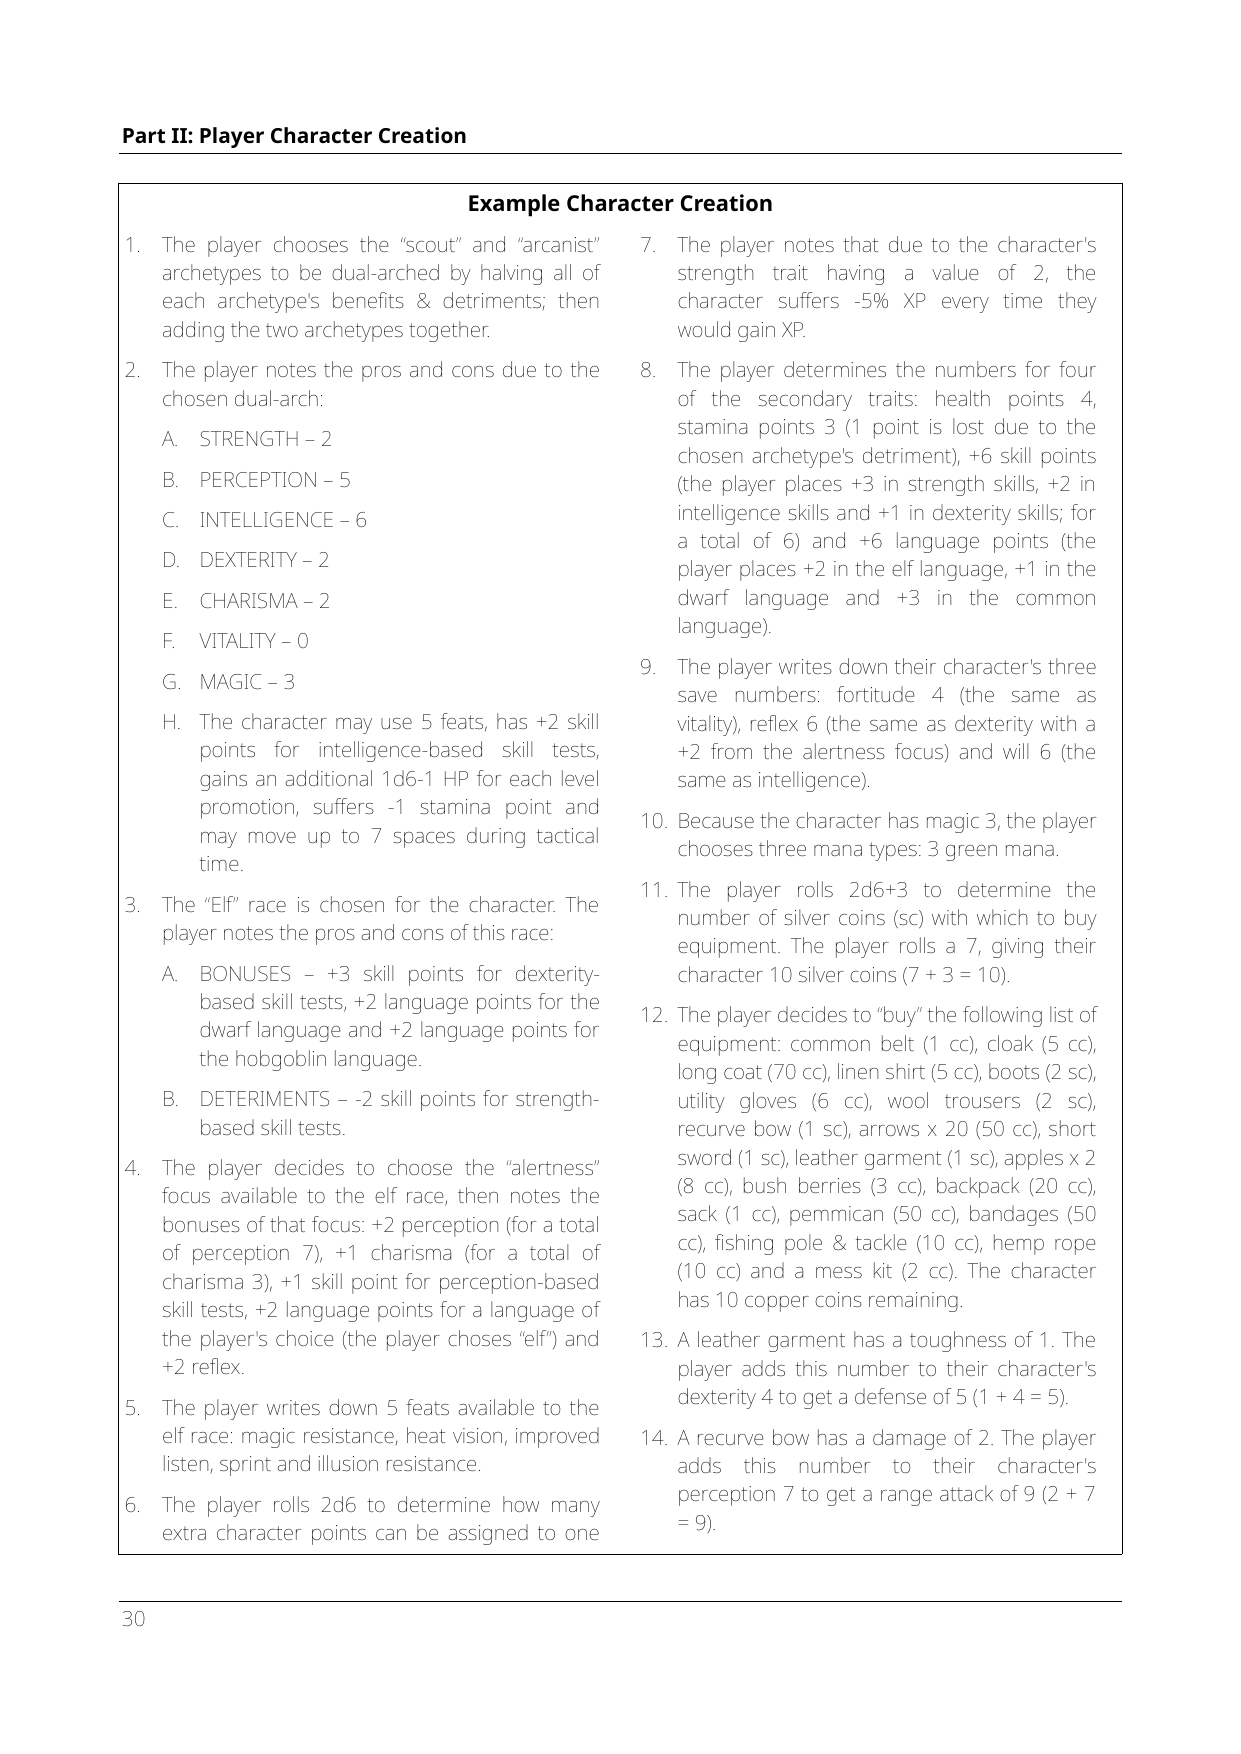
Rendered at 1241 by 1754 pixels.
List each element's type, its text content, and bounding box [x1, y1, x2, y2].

table_cell The player chooses the “scout” and “arcanist” archetypes to be dual-arched by halving all of each archetype's benefits & detriments; then adding the two archetypes together. The player notes the pros and cons due to the chosen dual-arch: STRENGTH – 2 PERCEPTION – 5 INTELLIGENCE – 6 DEXTERITY – 2 CHARISMA – 2 VITALITY – 0 MAGIC – 3 The character may use 5 feats, has +2 skill points for intelligence-based skill tests, gains an additional 1d6-1 HP for each level promotion, suffers -1 stamina point and may move up to 7 spaces during tactical time. The “Elf” race is chosen for the character. The player notes the pros and cons of this race: BONUSES – +3 skill points for dexterity-based skill tests, +2 language points for the dwarf language and +2 language points for the hobgoblin language. DETERIMENTS – -2 skill points for strength-based skill tests. The player decides to choose the “alertness” focus available to the elf race, then notes the bonuses of that focus: +2 perception (for a total of perception 7), +1 charisma (for a total of charisma 3), +1 skill point for perception-based skill tests, +2 language points for a language of the player's choice (the player choses “elf”) and +2 reflex. The player writes down 5 feats available to the elf race: magic resistance, heat vision, improved listen, sprint and illusion resistance. The player rolls 2d6 to determine how many extra character points can be assigned to one or more of the character's primary traits (with no trait–other than magic–having less than 1 point and no trait–including magic–having more than 10 points). The player rolls a 7 and divides the points as follows: +4 vitality, +1 charisma and +2 dexterity. [119, 224, 606, 1554]
table_header Example Character Creation [119, 184, 1122, 224]
table_cell [606, 224, 634, 1554]
table_cell The player notes that due to the character's strength trait having a value of 2, the character suffers -5% XP every time they would gain XP. The player determines the numbers for four of the secondary traits: health points 4, stamina points 3 (1 point is lost due to the chosen archetype's detriment), +6 skill points (the player places +3 in strength skills, +2 in intelligence skills and +1 in dexterity skills; for a total of 6) and +6 language points (the player places +2 in the elf language, +1 in the dwarf language and +3 in the common language). The player writes down their character's three save numbers: fortitude 4 (the same as vitality), reflex 6 (the same as dexterity with a +2 from the alertness focus) and will 6 (the same as intelligence). Because the character has magic 3, the player chooses three mana types: 3 green mana. The player rolls 2d6+3 to determine the number of silver coins (sc) with which to buy equipment. The player rolls a 7, giving their character 10 silver coins (7 + 3 = 10). The player decides to “buy” the following list of equipment: common belt (1 cc), cloak (5 cc), long coat (70 cc), linen shirt (5 cc), boots (2 sc), utility gloves (6 cc), wool trousers (2 sc), recurve bow (1 sc), arrows x 20 (50 cc), short sword (1 sc), leather garment (1 sc), apples x 2 (8 cc), bush berries (3 cc), backpack (20 cc), sack (1 cc), pemmican (50 cc), bandages (50 cc), fishing pole & tackle (10 cc), hemp rope (10 cc) and a mess kit (2 cc). The character has 10 copper coins remaining. A leather garment has a toughness of 1. The player adds this number to their character's dexterity 4 to get a defense of 5 (1 + 4 = 5). A recurve bow has a damage of 2. The player adds this number to their character's perception 7 to get a range attack of 9 (2 + 7 = 9). Current experience points is marked as “0” and 500 is written as the total XP necessary to become a 1st level character. The player decides the character is a wood elf named “Arinor” who is a hunter & druid that lives off the land in a nearby forest. [634, 224, 1103, 1554]
table_cell [1103, 224, 1122, 1554]
